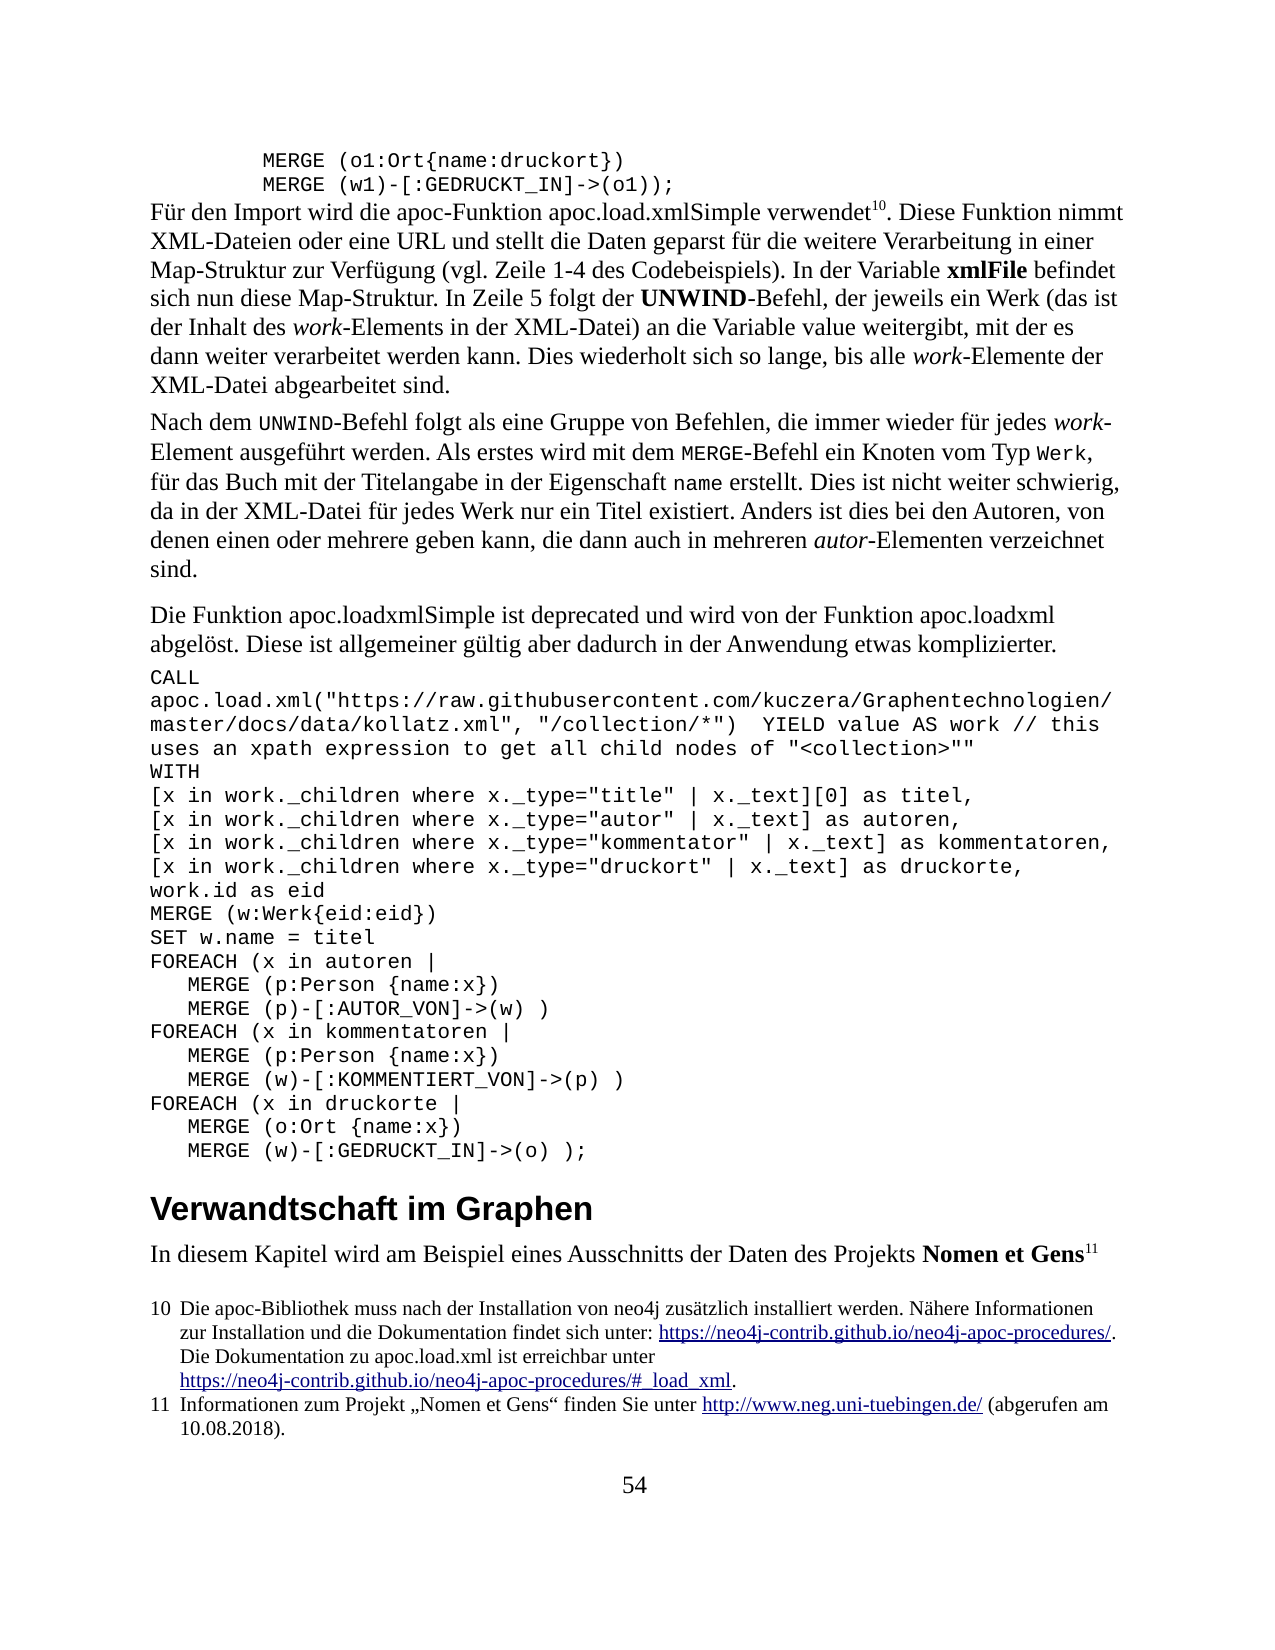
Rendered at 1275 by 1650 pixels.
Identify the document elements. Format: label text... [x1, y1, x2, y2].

text MERGE (o:Ort {name:x}) [150, 1116, 1125, 1140]
text MERGE (w1)-[:GEDRUCKT_IN]->(o1)); [150, 174, 1125, 197]
text SET w.name = titel [150, 927, 1125, 951]
text MERGE (p)-[:AUTOR_VON]->(w) ) [150, 998, 1125, 1022]
text [x in work._children where x._type="autor" | x._text] as autoren, [150, 809, 1125, 832]
text Die apoc-Bibliothek muss nach der Installation von neo4j zusätzlich installiert werden. Nähere Informationen zur Installation und die Dokumentation findet sich unter: https://neo4j-contrib.github.io/neo4j-apoc-procedures/. Die Dokumentation zu apoc.load.xml ist erreichbar unter https://neo4j-contrib.github.io/neo4j-apoc-procedures/#_load_xml. [150, 1296, 1125, 1392]
text FOREACH (x in kommentatoren | [150, 1022, 1125, 1045]
text CALL [150, 667, 1125, 691]
text work.id as eid [150, 880, 1125, 903]
text [x in work._children where x._type="title" | x._text][0] as titel, [150, 785, 1125, 809]
subtitle Verwandtschaft im Graphen [150, 1188, 1125, 1227]
text Für den Import wird die apoc-Funktion apoc.load.xmlSimple verwendet. Diese Funktion nimmt XML-Dateien oder eine URL und stellt die Daten geparst für die weitere Verarbeitung in einer Map-Struktur zur Verfügung (vgl. Zeile 1-4 des Codebeispiels). In der Variable xmlFile befindet sich nun diese Map-Struktur. In Zeile 5 folgt der UNWIND-Befehl, der jeweils ein Werk (das ist der Inhalt des work-Elements in der XML-Datei) an die Variable value weitergibt, mit der es dann weiter verarbeitet werden kann. Dies wiederholt sich so lange, bis alle work-Elemente der XML-Datei abgearbeitet sind. [150, 197, 1125, 398]
text FOREACH (x in autoren | [150, 951, 1125, 974]
text Nach dem UNWIND-Befehl folgt als eine Gruppe von Befehlen, die immer wieder für jedes work-Element ausgeführt werden. Als erstes wird mit dem MERGE-Befehl ein Knoten vom Typ Werk, für das Buch mit der Titelangabe in der Eigenschaft name erstellt. Dies ist nicht weiter schwierig, da in der XML-Datei für jedes Werk nur ein Titel existiert. Anders ist dies bei den Autoren, von denen einen oder mehrere geben kann, die dann auch in mehreren autor-Elementen verzeichnet sind. [150, 407, 1125, 582]
text MERGE (w)-[:KOMMENTIERT_VON]->(p) ) [150, 1069, 1125, 1092]
text MERGE (o1:Ort{name:druckort}) [150, 150, 1125, 174]
text MERGE (p:Person {name:x}) [150, 1045, 1125, 1069]
text Die Funktion apoc.loadxmlSimple ist deprecated und wird von der Funktion apoc.loadxml abgelöst. Diese ist allgemeiner gültig aber dadurch in der Anwendung etwas komplizierter. [150, 600, 1125, 658]
text MERGE (w:Werk{eid:eid}) [150, 903, 1125, 927]
text MERGE (w)-[:GEDRUCKT_IN]->(o) ); [150, 1140, 1125, 1163]
text WITH [150, 761, 1125, 785]
text apoc.load.xml("https://raw.githubusercontent.com/kuczera/Graphentechnologien/master/docs/data/kollatz.xml", "/collection/*") YIELD value AS work // this uses an xpath expression to get all child nodes of "<collection>"" [150, 691, 1125, 761]
text Informationen zum Projekt „Nomen et Gens“ finden Sie unter http://www.neg.uni-tuebingen.de/ (abgerufen am 10.08.2018). [150, 1392, 1125, 1440]
text [x in work._children where x._type="kommentator" | x._text] as kommentatoren, [150, 832, 1125, 856]
text FOREACH (x in druckorte | [150, 1092, 1125, 1116]
text MERGE (p:Person {name:x}) [150, 974, 1125, 998]
text [x in work._children where x._type="druckort" | x._text] as druckorte, [150, 856, 1125, 880]
text In diesem Kapitel wird am Beispiel eines Ausschnitts der Daten des Projekts Nomen et Gens die Modellierung von Verwandtschaft in der Graphdatenbank neo4j dargestellt. [150, 1239, 1125, 1268]
